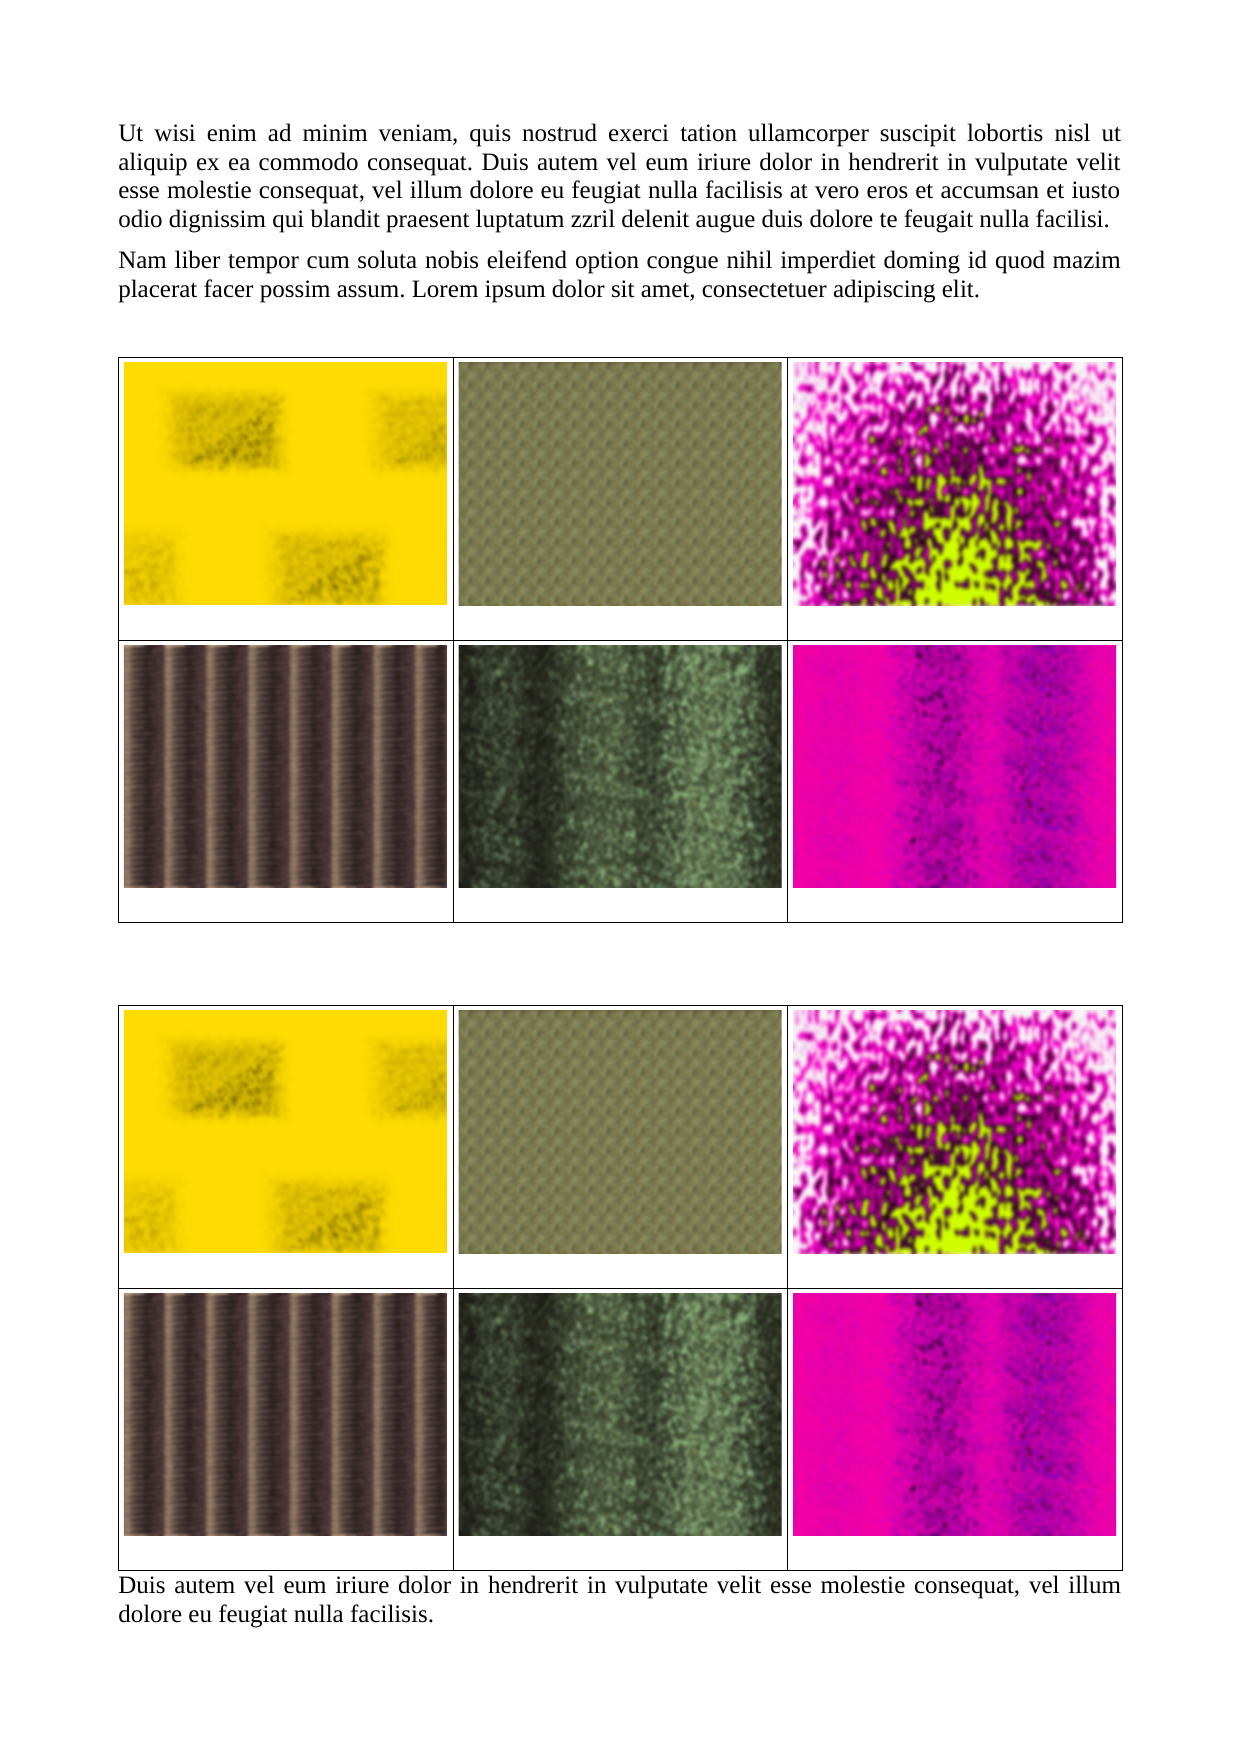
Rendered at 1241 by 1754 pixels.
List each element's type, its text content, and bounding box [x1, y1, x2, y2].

picture [123, 362, 447, 605]
picture [793, 1010, 1117, 1254]
table_header [788, 1006, 1122, 1288]
picture [458, 645, 782, 888]
text Ut wisi enim ad minim veniam, quis nostrud exerci tation ullamcorper suscipit lobortis nisl ut aliquip ex ea commodo consequat. Duis autem vel eum iriure dolor in hendrerit in vulputate velit esse molestie consequat, vel illum dolore eu feugiat nulla facilisis at vero eros et accumsan et iusto odio dignissim qui blandit praesent luptatum zzril delenit augue duis dolore te feugait nulla facilisi. [118, 118, 1122, 233]
picture [458, 1293, 782, 1536]
picture [123, 645, 447, 888]
table_cell [119, 1294, 453, 1570]
table_cell [788, 641, 1122, 922]
table_cell [119, 641, 453, 922]
table_header [119, 358, 453, 639]
table_cell [788, 1289, 1122, 1293]
picture [123, 1293, 447, 1536]
picture [793, 645, 1117, 888]
picture [123, 1010, 447, 1253]
table_header [119, 1006, 453, 1288]
table_cell [454, 641, 787, 922]
picture [458, 1010, 782, 1254]
table_header [454, 358, 787, 639]
table_cell [119, 1289, 453, 1293]
text Duis autem vel eum iriure dolor in hendrerit in vulputate velit esse molestie consequat, vel illum dolore eu feugiat nulla facilisis. [118, 1571, 1122, 1628]
table_header [454, 1006, 787, 1288]
table_header [788, 358, 1122, 639]
picture [793, 1293, 1117, 1536]
picture [458, 362, 782, 606]
table_cell [454, 1289, 787, 1293]
table_cell [454, 1294, 787, 1570]
text Nam liber tempor cum soluta nobis eleifend option congue nihil imperdiet doming id quod mazim placerat facer possim assum. Lorem ipsum dolor sit amet, consectetuer adipiscing elit. [118, 246, 1122, 303]
picture [793, 362, 1117, 606]
table_cell [788, 1294, 1122, 1570]
